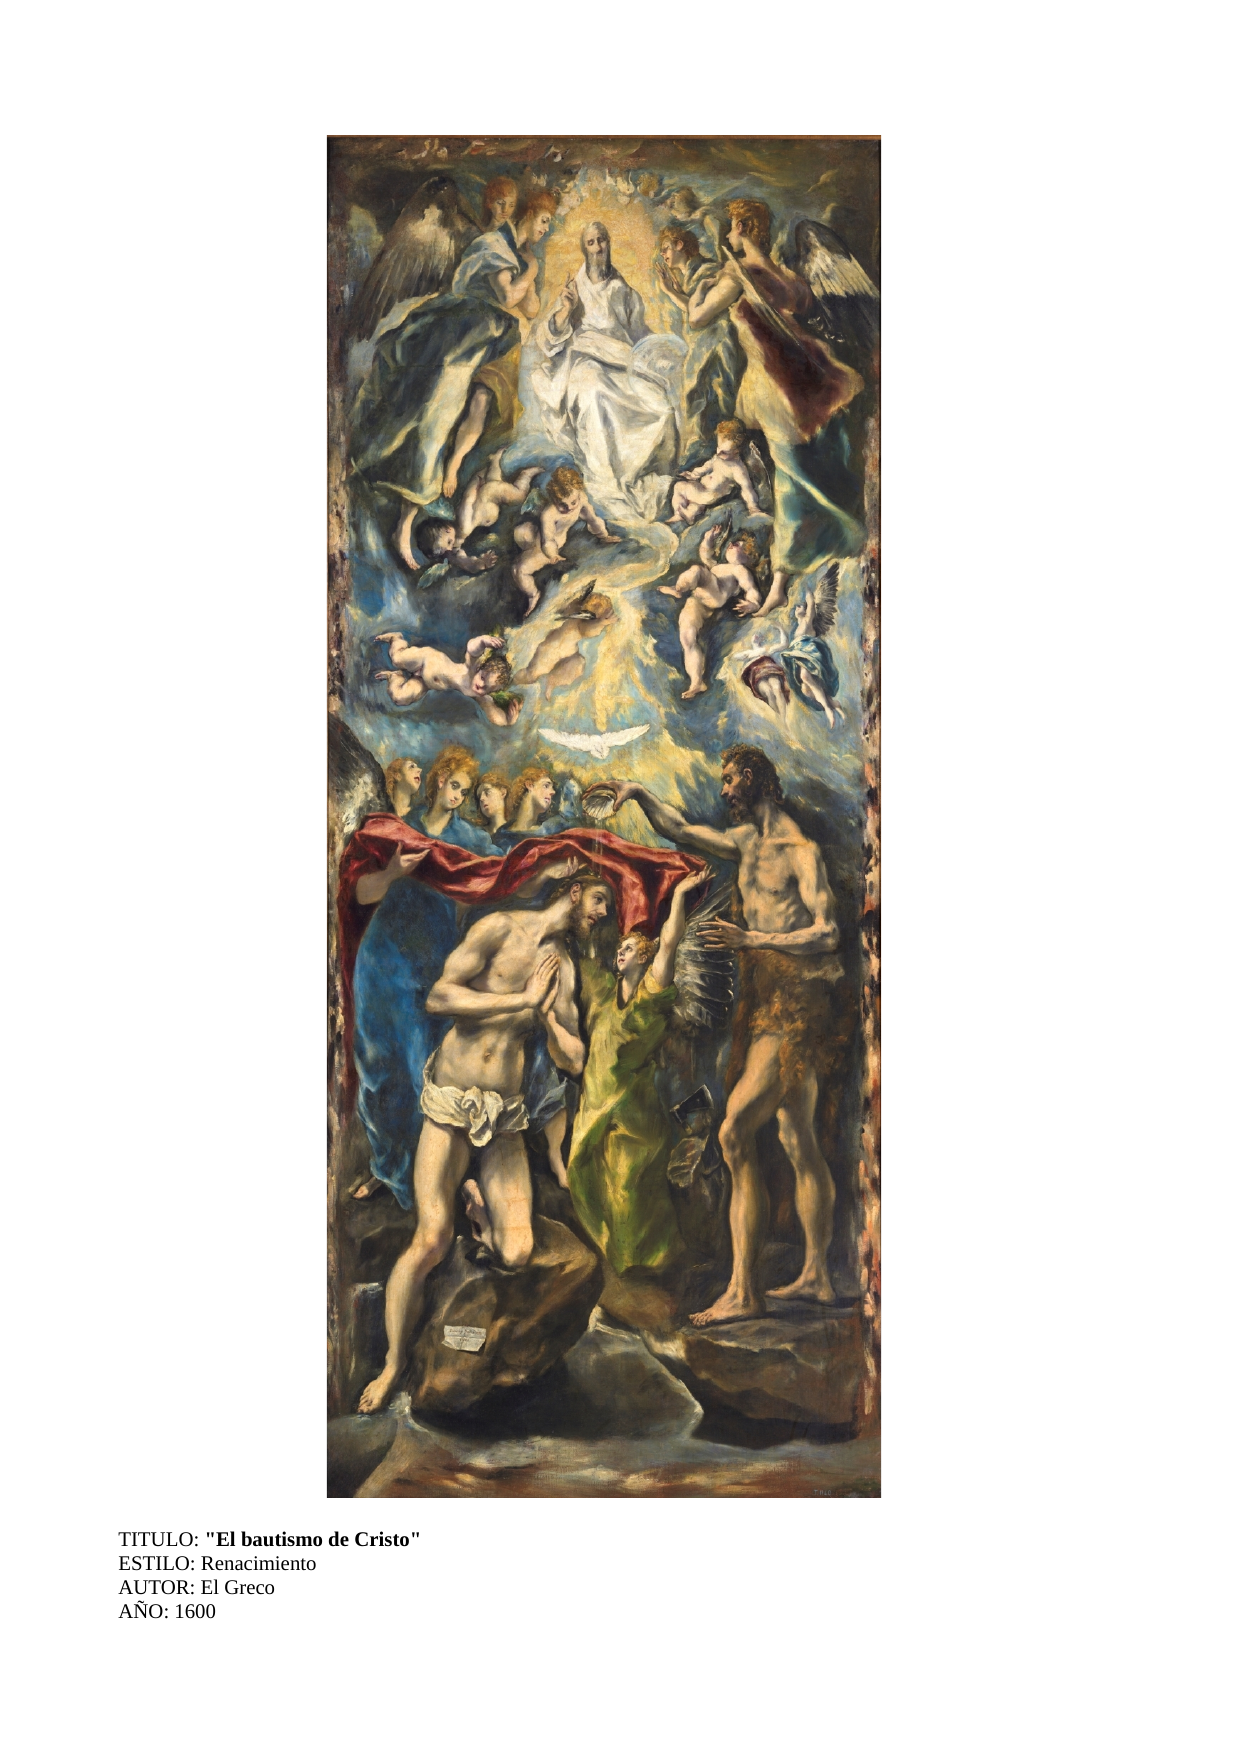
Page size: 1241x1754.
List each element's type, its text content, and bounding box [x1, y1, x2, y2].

text TITULO: "El bautismo de Cristo" [118, 1527, 1122, 1551]
picture [326, 135, 882, 1498]
text ESTILO: Renacimiento [118, 1551, 1122, 1575]
text AÑO: 1600 [118, 1599, 1122, 1623]
text AUTOR: El Greco [118, 1575, 1122, 1599]
